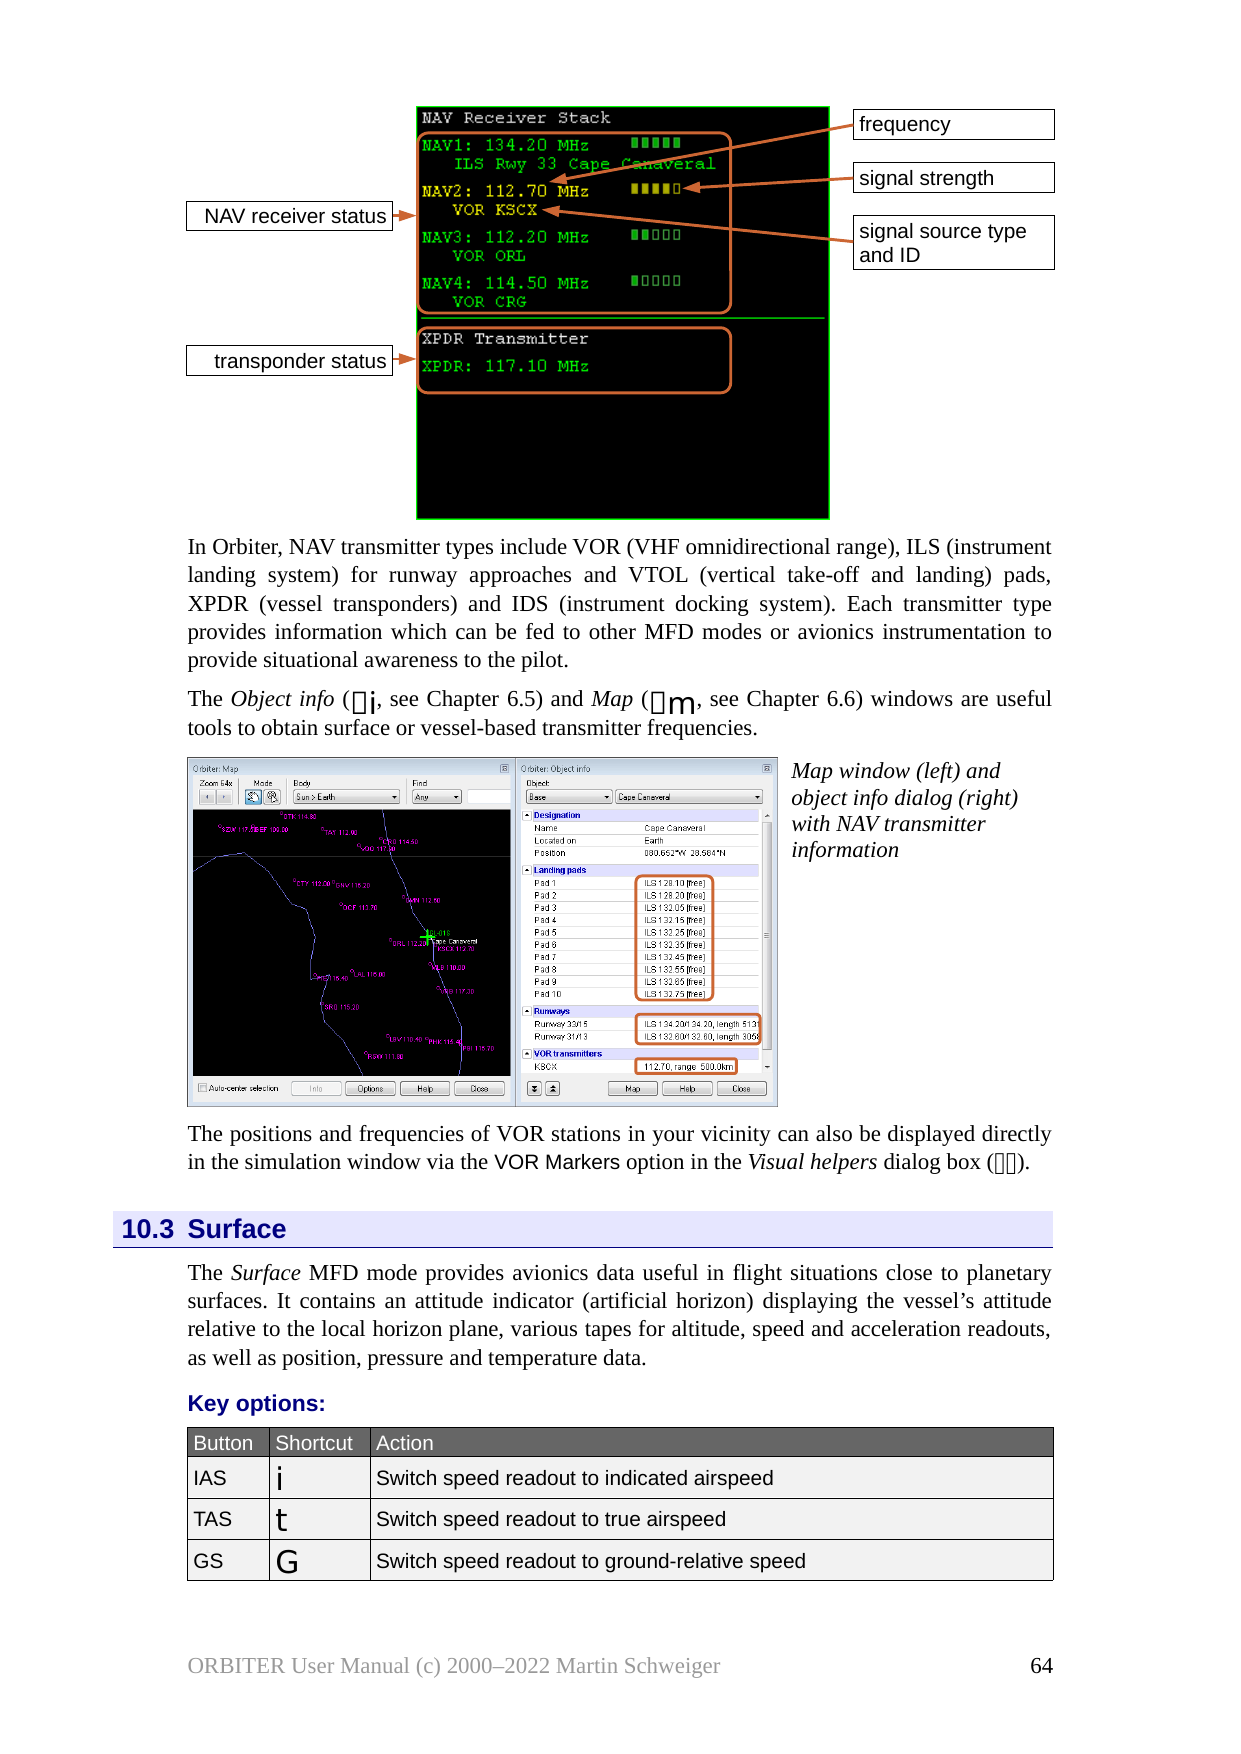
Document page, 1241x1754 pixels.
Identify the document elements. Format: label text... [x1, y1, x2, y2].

subtitle Key options: [187, 1390, 1053, 1416]
table_cell GS [188, 1540, 269, 1580]
picture [733, 182, 830, 237]
text The Object info (i, see Chapter 6.4) and Map (m, see Chapter 6.5) windows are useful tools to obtain surface or vessel-based transmitter frequencies. [187, 684, 1053, 741]
text In Orbiter, NAV transmitter types include VOR (VHF omnidirectional range), ILS (instrument landing system) for runway approaches and VTOL (vertical take-off and landing) pads, XPDR (vessel transponders) and IDS (instrument docking system). Each transmitter type provides information which can be fed to other MFD modes or avionics instrumentation to provide situational awareness to the pilot. [830, 127, 1053, 178]
table_cell G [270, 1540, 370, 1580]
picture [416, 231, 830, 520]
table_cell Switch speed readout to ground-relative speed [371, 1540, 1053, 1580]
table_cell i [270, 1457, 370, 1497]
picture [420, 330, 729, 391]
table_cell TAS [188, 1499, 269, 1539]
picture [733, 131, 830, 183]
table_header Shortcut [270, 1428, 370, 1456]
table_cell IAS [188, 1457, 269, 1497]
table_header Action [371, 1428, 1053, 1456]
table_cell Switch speed readout to true airspeed [371, 1499, 1053, 1539]
table_header Button [188, 1428, 269, 1456]
picture [187, 757, 778, 1107]
picture [416, 106, 830, 145]
text In Orbiter, NAV transmitter types include VOR (VHF omnidirectional range), ILS (instrument landing system) for runway approaches and VTOL (vertical take-off and landing) pads, XPDR (vessel transponders) and IDS (instrument docking system). Each transmitter type provides information which can be fed to other MFD modes or avionics instrumentation to provide situational awareness to the pilot. [830, 180, 1053, 240]
text In Orbiter, NAV transmitter types include VOR (VHF omnidirectional range), ILS (instrument landing system) for runway approaches and VTOL (vertical take-off and landing) pads, XPDR (vessel transponders) and IDS (instrument docking system). Each transmitter type provides information which can be fed to other MFD modes or avionics instrumentation to provide situational awareness to the pilot. [187, 217, 416, 358]
text In Orbiter, NAV transmitter types include VOR (VHF omnidirectional range), ILS (instrument landing system) for runway approaches and VTOL (vertical take-off and landing) pads, XPDR (vessel transponders) and IDS (instrument docking system). Each transmitter type provides information which can be fed to other MFD modes or avionics instrumentation to provide situational awareness to the pilot. [187, 241, 1053, 673]
text In Orbiter, NAV transmitter types include VOR (VHF omnidirectional range), ILS (instrument landing system) for runway approaches and VTOL (vertical take-off and landing) pads, XPDR (vessel transponders) and IDS (instrument docking system). Each transmitter type provides information which can be fed to other MFD modes or avionics instrumentation to provide situational awareness to the pilot. [187, 100, 1053, 215]
table_cell t [270, 1499, 370, 1539]
text The Surface MFD mode provides avionics data useful in flight situations close to planetary surfaces. It contains an attitude indicator (artificial horizon) displaying the vessel’s attitude relative to the local horizon plane, various tapes for altitude, speed and acceleration readouts, as well as position, pressure and temperature data. [187, 1257, 1053, 1371]
picture [420, 135, 729, 311]
text In Orbiter, NAV transmitter types include VOR (VHF omnidirectional range), ILS (instrument landing system) for runway approaches and VTOL (vertical take-off and landing) pads, XPDR (vessel transponders) and IDS (instrument docking system). Each transmitter type provides information which can be fed to other MFD modes or avionics instrumentation to provide situational awareness to the pilot. [854, 216, 1053, 269]
table_cell Switch speed readout to indicated airspeed [371, 1457, 1053, 1497]
text The positions and frequencies of VOR stations in your vicinity can also be displayed directly in the simulation window via the VOR Markers option in the Visual helpers dialog box (). [187, 751, 1053, 1175]
subtitle Surface [113, 1211, 1053, 1247]
